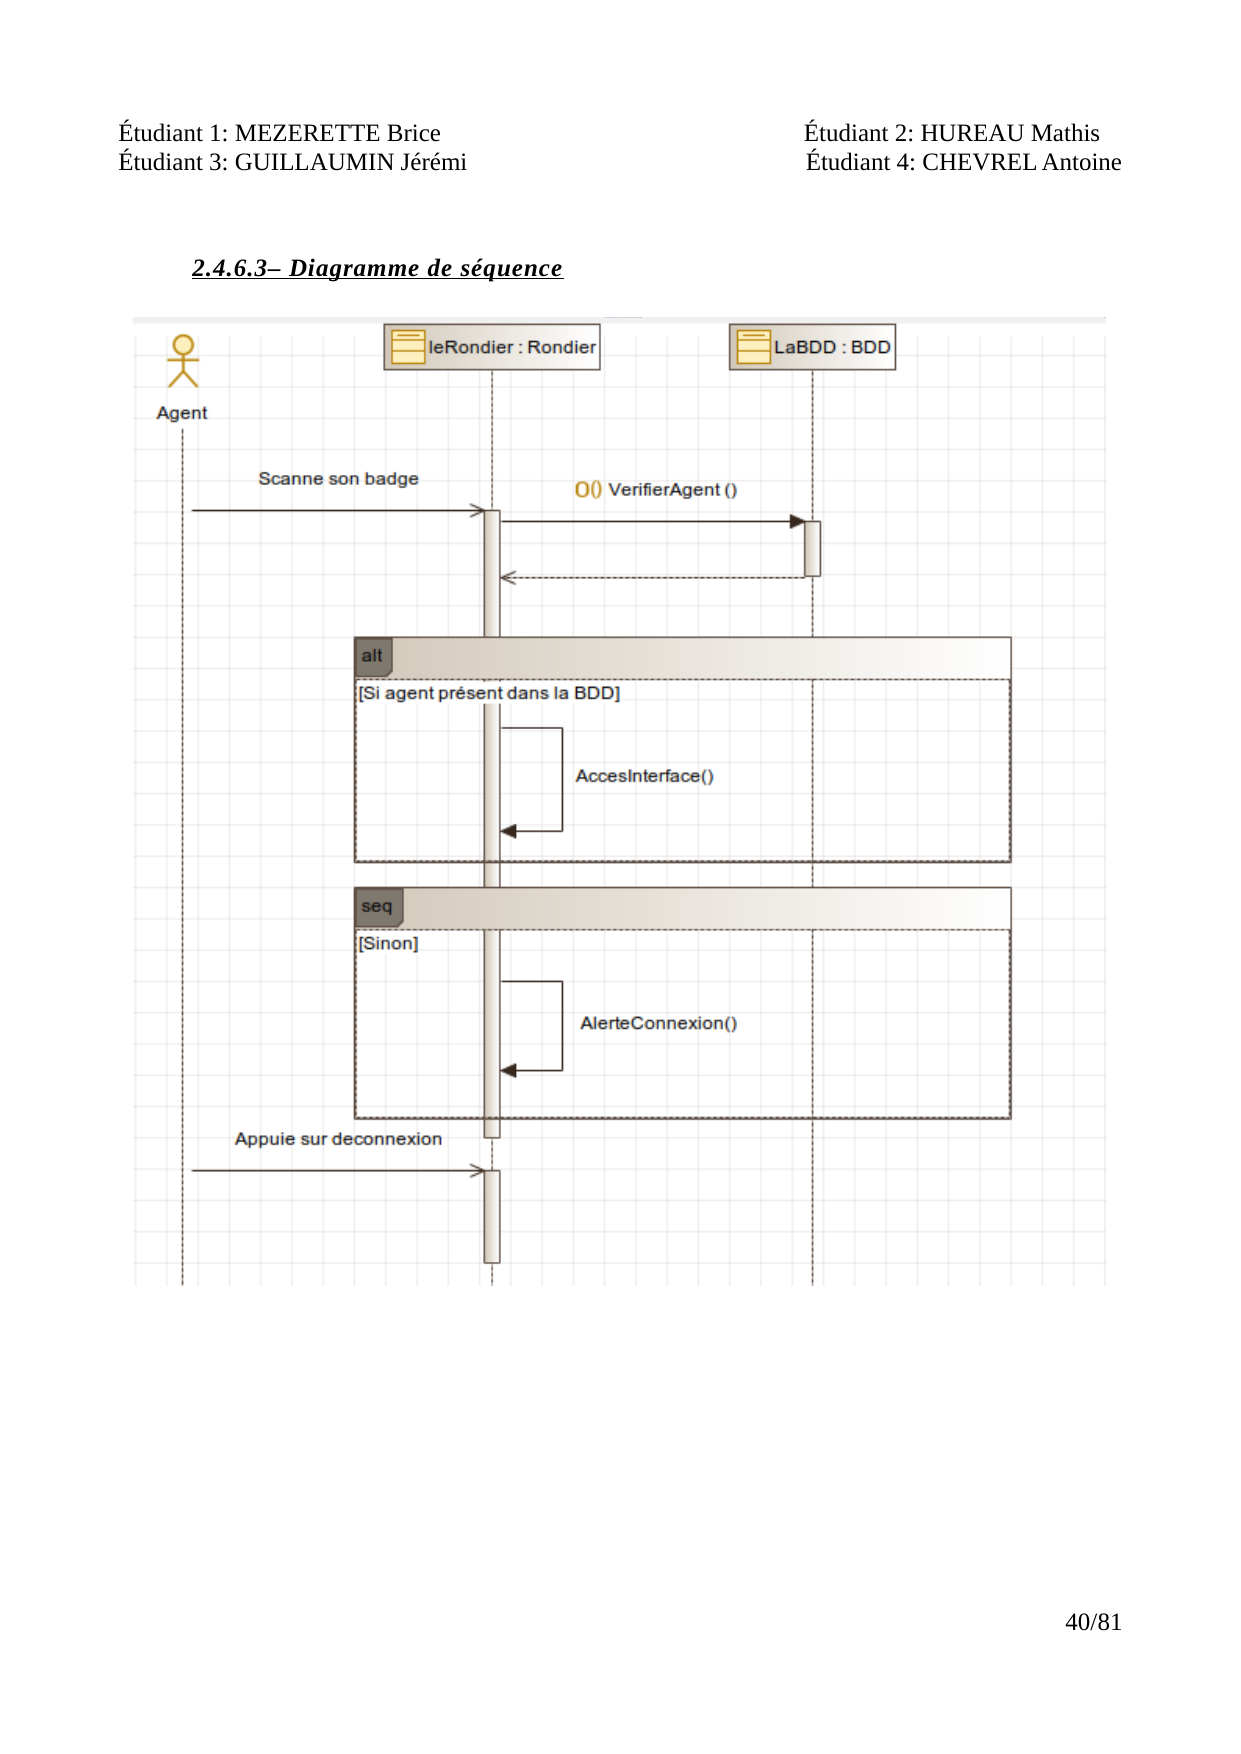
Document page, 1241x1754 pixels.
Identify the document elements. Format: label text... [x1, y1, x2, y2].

picture [132, 317, 1106, 1286]
text 2.4.6.3– Diagramme de séquence [118, 253, 1122, 281]
